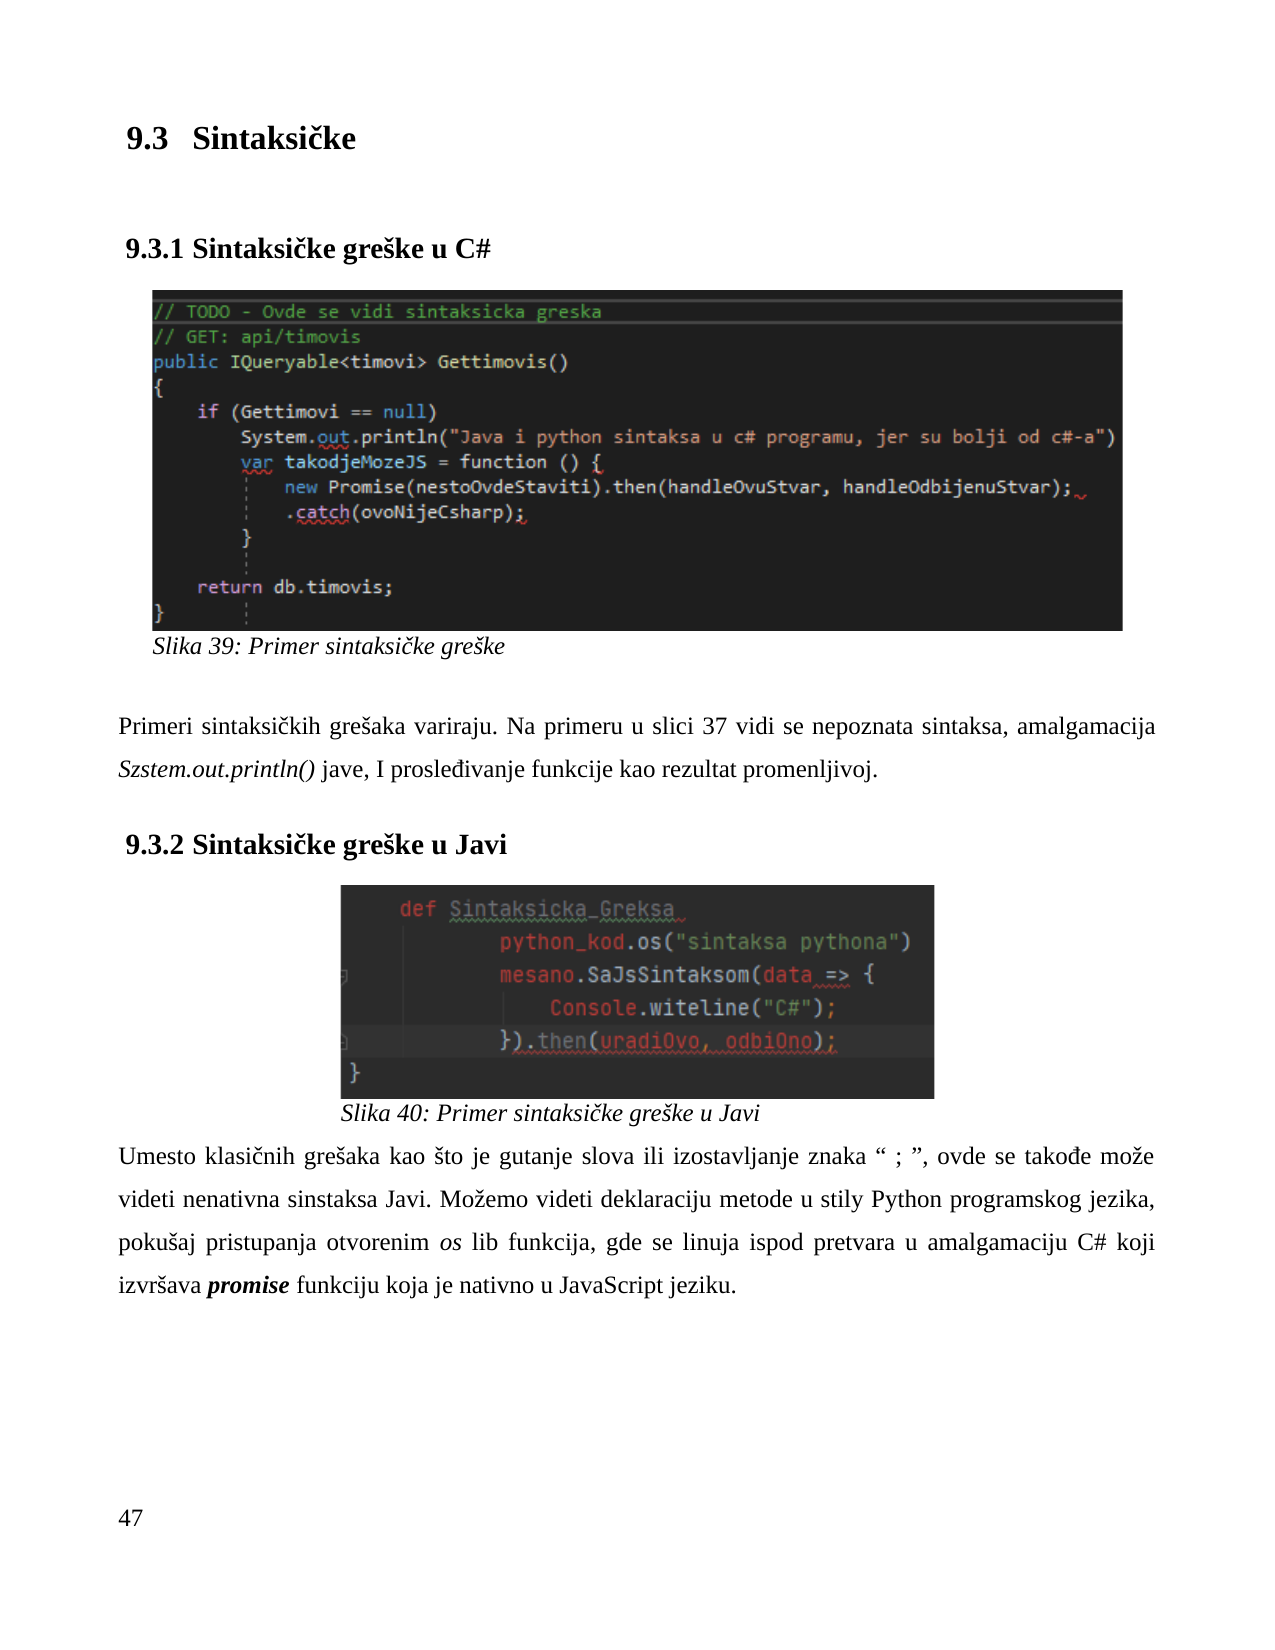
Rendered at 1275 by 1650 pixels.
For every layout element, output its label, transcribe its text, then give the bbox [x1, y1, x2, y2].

text Umesto klasičnih grešaka kao što je gutanje slova ili izostavljanje znaka “ ; ”, ovde se takođe može videti nenativna sinstaksa Javi. Možemo videti deklaraciju metode u stily Python programskog jezika, pokušaj pristupanja otvorenim os lib funkcija, gde se linuja ispod pretvara u amalgamaciju C# koji izvršava promise funkciju koja je nativno u JavaScript jeziku. [118, 873, 1157, 1299]
text Slika 40: Primer sintaksičke greške u Javi [341, 1099, 934, 1127]
picture [152, 290, 1123, 631]
picture [340, 885, 935, 1099]
subtitle Sintaksičke greške u C# [118, 231, 1157, 265]
text Slika 39: Primer sintaksičke greške [152, 631, 1123, 659]
subtitle Sintaksičke [118, 118, 1157, 157]
subtitle Sintaksičke greške u Javi [118, 827, 1157, 861]
text Primeri sintaksičkih grešaka variraju. Na primeru u slici 37 vidi se nepoznata sintaksa, amalgamacija Szstem.out.println() jave, I prosleđivanje funkcije kao rezultat promenljivoj. [118, 711, 1157, 783]
